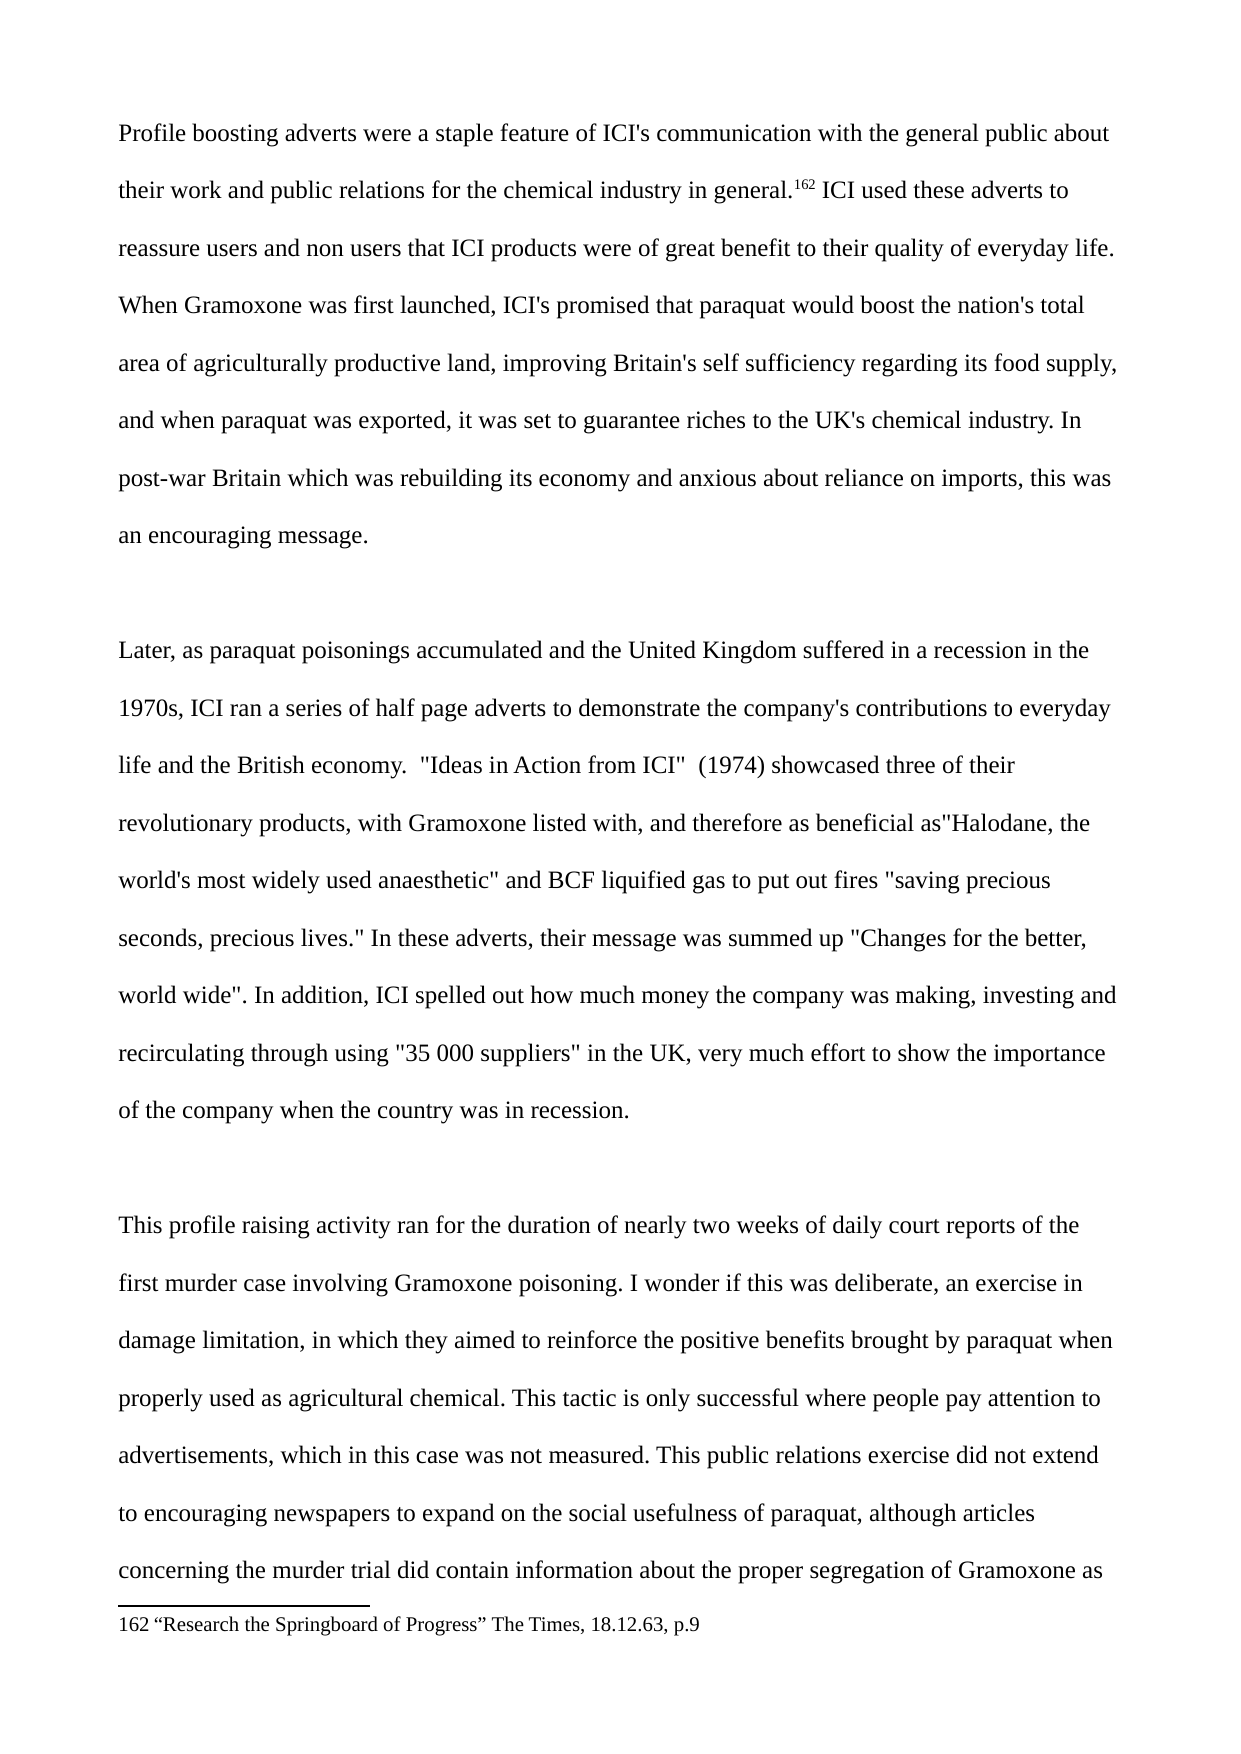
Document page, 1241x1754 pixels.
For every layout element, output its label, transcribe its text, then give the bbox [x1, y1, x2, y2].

text “Research the Springboard of Progress” The Times, 18.12.63, p.9 [118, 1612, 1122, 1636]
text This profile raising activity ran for the duration of nearly two weeks of daily court reports of the first murder case involving Gramoxone poisoning. I wonder if this was deliberate, an exercise in damage limitation, in which they aimed to reinforce the positive benefits brought by paraquat when properly used as agricultural chemical. This tactic is only successful where people pay attention to advertisements, which in this case was not measured. This public relations exercise did not extend to encouraging newspapers to expand on the social usefulness of paraquat, although articles concerning the murder trial did contain information about the proper segregation of Gramoxone as [118, 1211, 1122, 1584]
text Later, as paraquat poisonings accumulated and the United Kingdom suffered in a recession in the 1970s, ICI ran a series of half page adverts to demonstrate the company's contributions to everyday life and the British economy. "Ideas in Action from ICI" (1974) showcased three of their revolutionary products, with Gramoxone listed with, and therefore as beneficial as"Halodane, the world's most widely used anaesthetic" and BCF liquified gas to put out fires "saving precious seconds, precious lives." In these adverts, their message was summed up "Changes for the better, world wide". In addition, ICI spelled out how much money the company was making, investing and recirculating through using "35 000 suppliers" in the UK, very much effort to show the importance of the company when the country was in recession. [118, 636, 1122, 1124]
text Profile boosting adverts were a staple feature of ICI's communication with the general public about their work and public relations for the chemical industry in general. ICI used these adverts to reassure users and non users that ICI products were of great benefit to their quality of everyday life. When Gramoxone was first launched, ICI's promised that paraquat would boost the nation's total area of agriculturally productive land, improving Britain's self sufficiency regarding its food supply, and when paraquat was exported, it was set to guarantee riches to the UK's chemical industry. In post-war Britain which was rebuilding its economy and anxious about reliance on imports, this was an encouraging message. [118, 118, 1122, 549]
